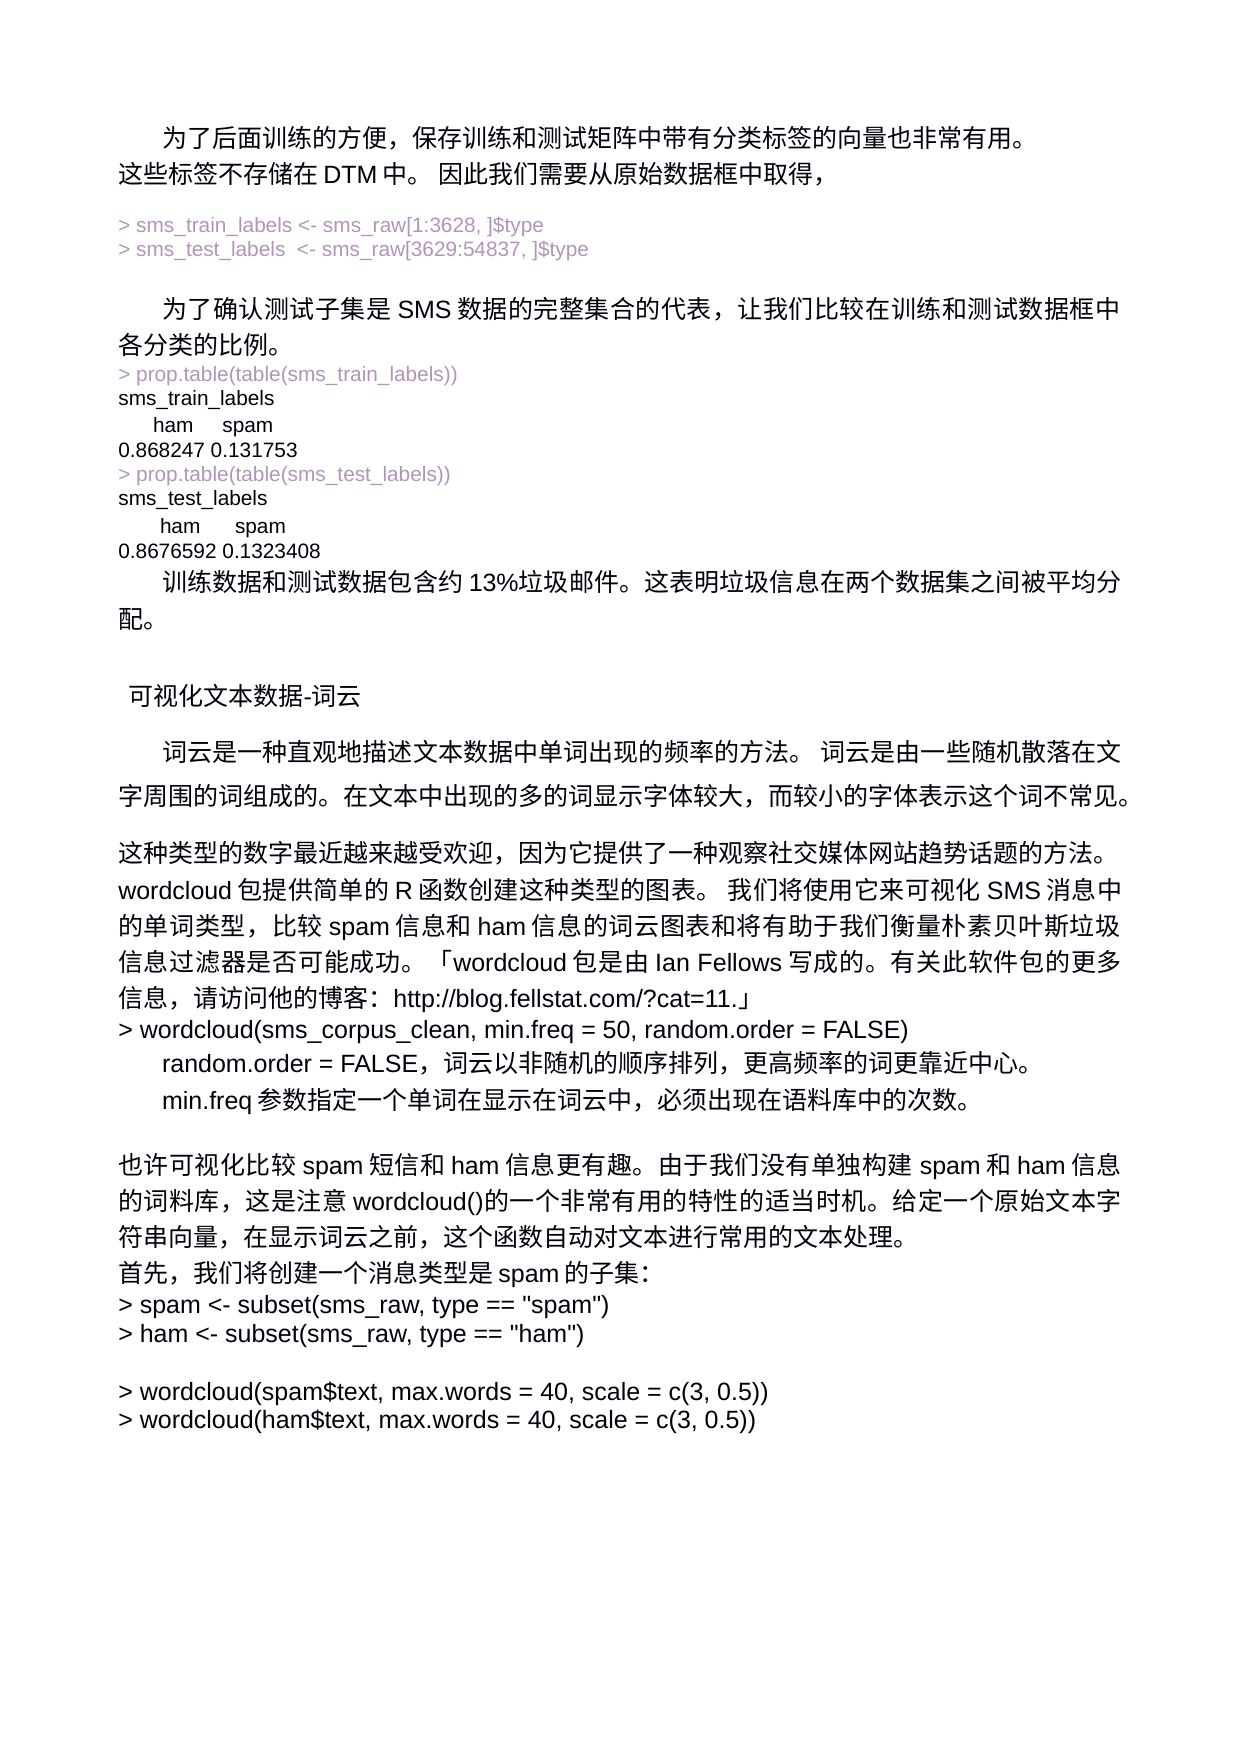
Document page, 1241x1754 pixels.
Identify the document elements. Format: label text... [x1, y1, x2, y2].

subtitle 可视化文本数据-词云 [128, 677, 1122, 713]
text 这些标签不存储在DTM中。 因此我们需要从原始数据框中取得， [118, 154, 1122, 191]
text > prop.table(table(sms_train_labels)) [118, 362, 1122, 386]
text 为了确认测试子集是SMS数据的完整集合的代表，让我们比较在训练和测试数据框中各分类的比例。 [118, 289, 1122, 362]
text sms_train_labels [118, 386, 1122, 409]
text > ham <- subset(sms_raw, type == "ham") [118, 1319, 1122, 1348]
text > prop.table(table(sms_test_labels)) [118, 462, 1122, 486]
text > wordcloud(spam$text, max.words = 40, scale = c(3, 0.5)) [118, 1376, 1122, 1405]
text 0.868247 0.131753 [118, 438, 1122, 462]
text random.order = FALSE，词云以非随机的顺序排列，更高频率的词更靠近中心。 [118, 1044, 1122, 1080]
text 也许可视化比较spam短信和ham信息更有趣。由于我们没有单独构建spam和ham信息的词料库，这是注意wordcloud()的一个非常有用的特性的适当时机。给定一个原始文本字符串向量，在显示词云之前，这个函数自动对文本进行常用的文本处理。 [118, 1145, 1122, 1254]
text > sms_train_labels <- sms_raw[1:3628, ]$type [118, 212, 1122, 236]
text min.freq参数指定一个单词在显示在词云中，必须出现在语料库中的次数。 [118, 1080, 1122, 1116]
text > wordcloud(sms_corpus_clean, min.freq = 50, random.order = FALSE) [118, 1015, 1122, 1044]
text 为了后面训练的方便，保存训练和测试矩阵中带有分类标签的向量也非常有用。 [118, 118, 1122, 154]
text > wordcloud(ham$text, max.words = 40, scale = c(3, 0.5)) [118, 1405, 1122, 1434]
text sms_test_labels [118, 486, 1122, 510]
text 0.8676592 0.1323408 [118, 539, 1122, 563]
text 首先，我们将创建一个消息类型是spam的子集： [118, 1254, 1122, 1290]
text 这种类型的数字最近越来越受欢迎，因为它提供了一种观察社交媒体网站趋势话题的方法。 [118, 834, 1122, 870]
text > sms_test_labels <- sms_raw[3629:54837, ]$type [118, 236, 1122, 260]
text wordcloud包提供简单的R函数创建这种类型的图表。 我们将使用它来可视化SMS消息中的单词类型，比较spam信息和ham信息的词云图表和将有助于我们衡量朴素贝叶斯垃圾信息过滤器是否可能成功。「wordcloud包是由Ian Fellows写成的。有关此软件包的更多信息，请访问他的博客：http://blog.fellstat.com/?cat=11.」 [118, 870, 1122, 1015]
text 训练数据和测试数据包含约13%垃圾邮件。这表明垃圾信息在两个数据集之间被平均分配。 [118, 563, 1122, 635]
text ham spam [118, 510, 1122, 539]
text ham spam [118, 409, 1122, 438]
text 词云是一种直观地描述文本数据中单词出现的频率的方法。 词云是由一些随机散落在文字周围的词组成的。在文本中出现的多的词显示字体较大，而较小的字体表示这个词不常见。 [118, 732, 1122, 812]
text > spam <- subset(sms_raw, type == "spam") [118, 1290, 1122, 1319]
